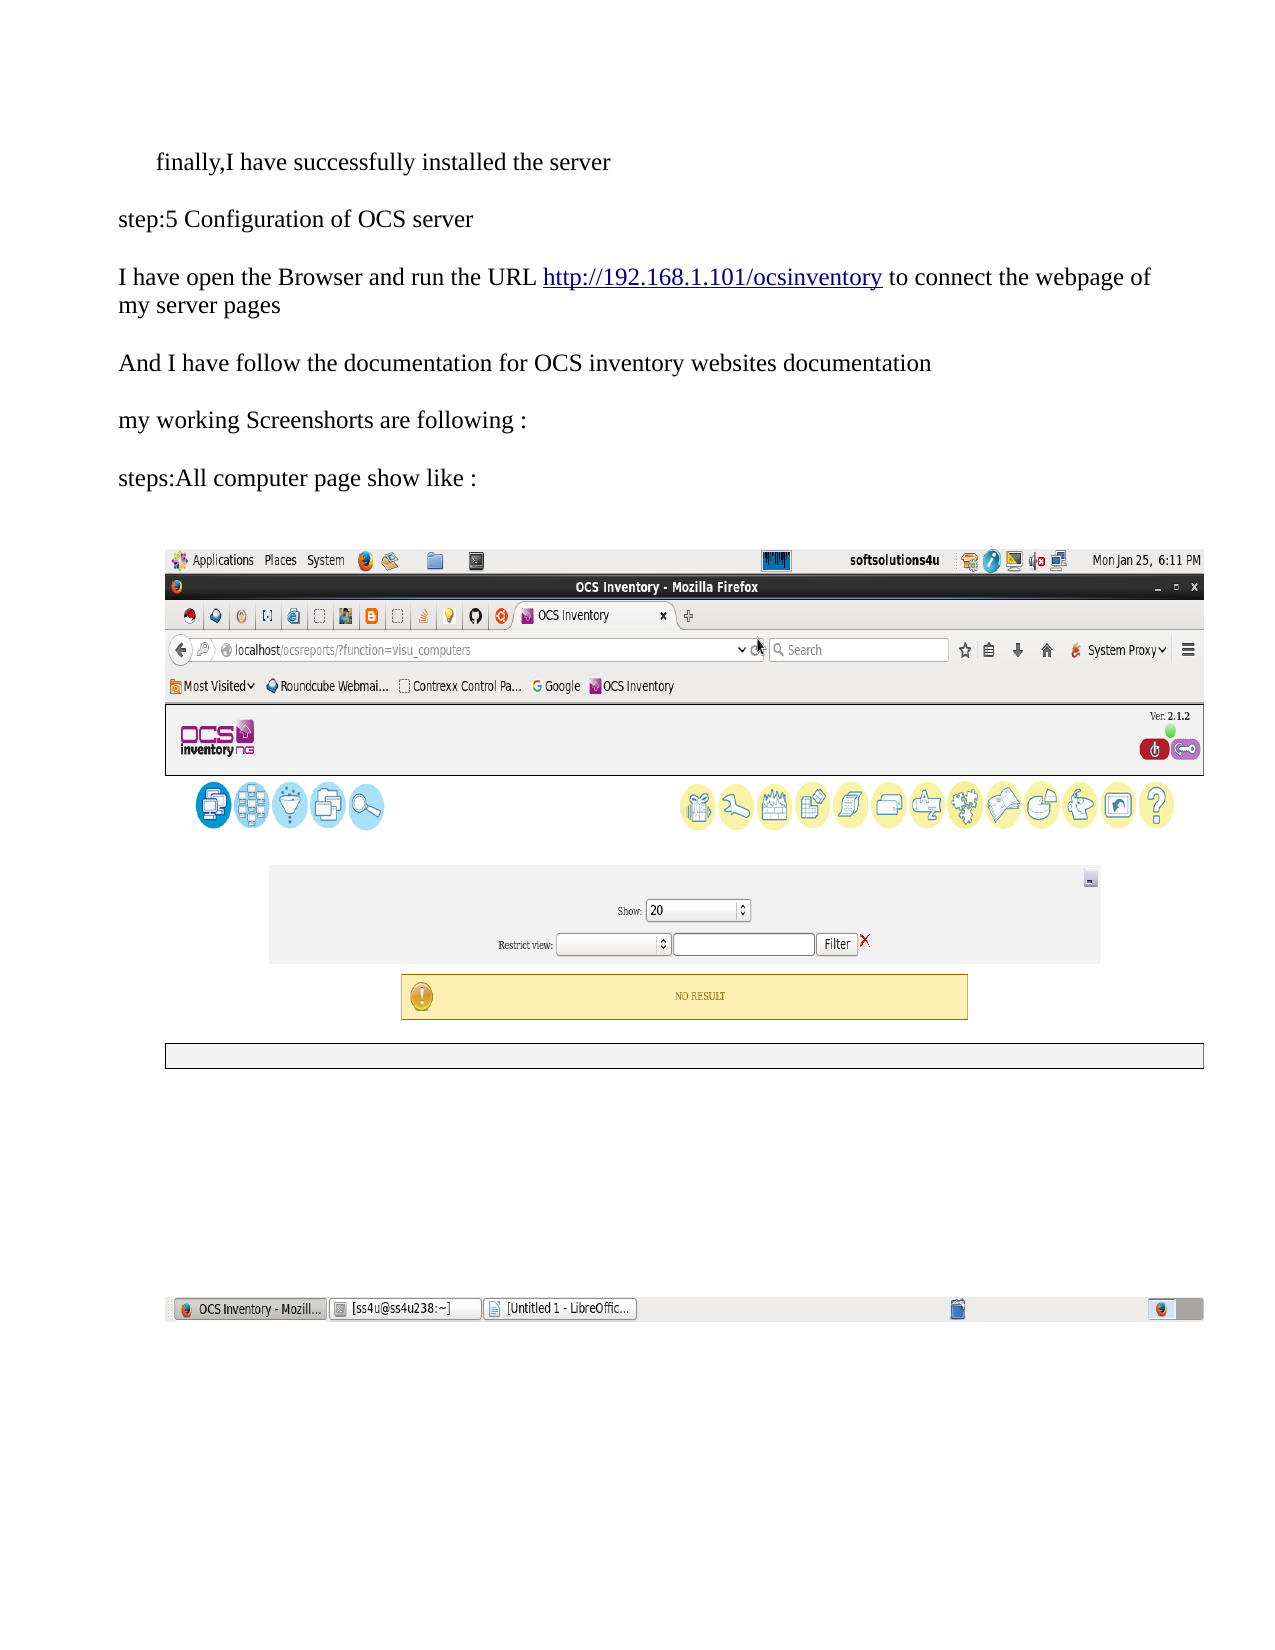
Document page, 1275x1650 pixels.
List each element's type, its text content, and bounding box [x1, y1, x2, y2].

text finally,I have successfully installed the server [118, 147, 1157, 176]
text I have open the Browser and run the URL http://192.168.1.101/ocsinventory to connect the webpage of my server pages [118, 262, 1157, 319]
text steps:All computer page show like : [118, 463, 1157, 492]
text step:5 Configuration of OCS server [118, 204, 1157, 233]
text And I have follow the documentation for OCS inventory websites documentation [118, 348, 1157, 377]
picture [165, 549, 1204, 1322]
text my working Screenshorts are following : [118, 406, 1157, 434]
